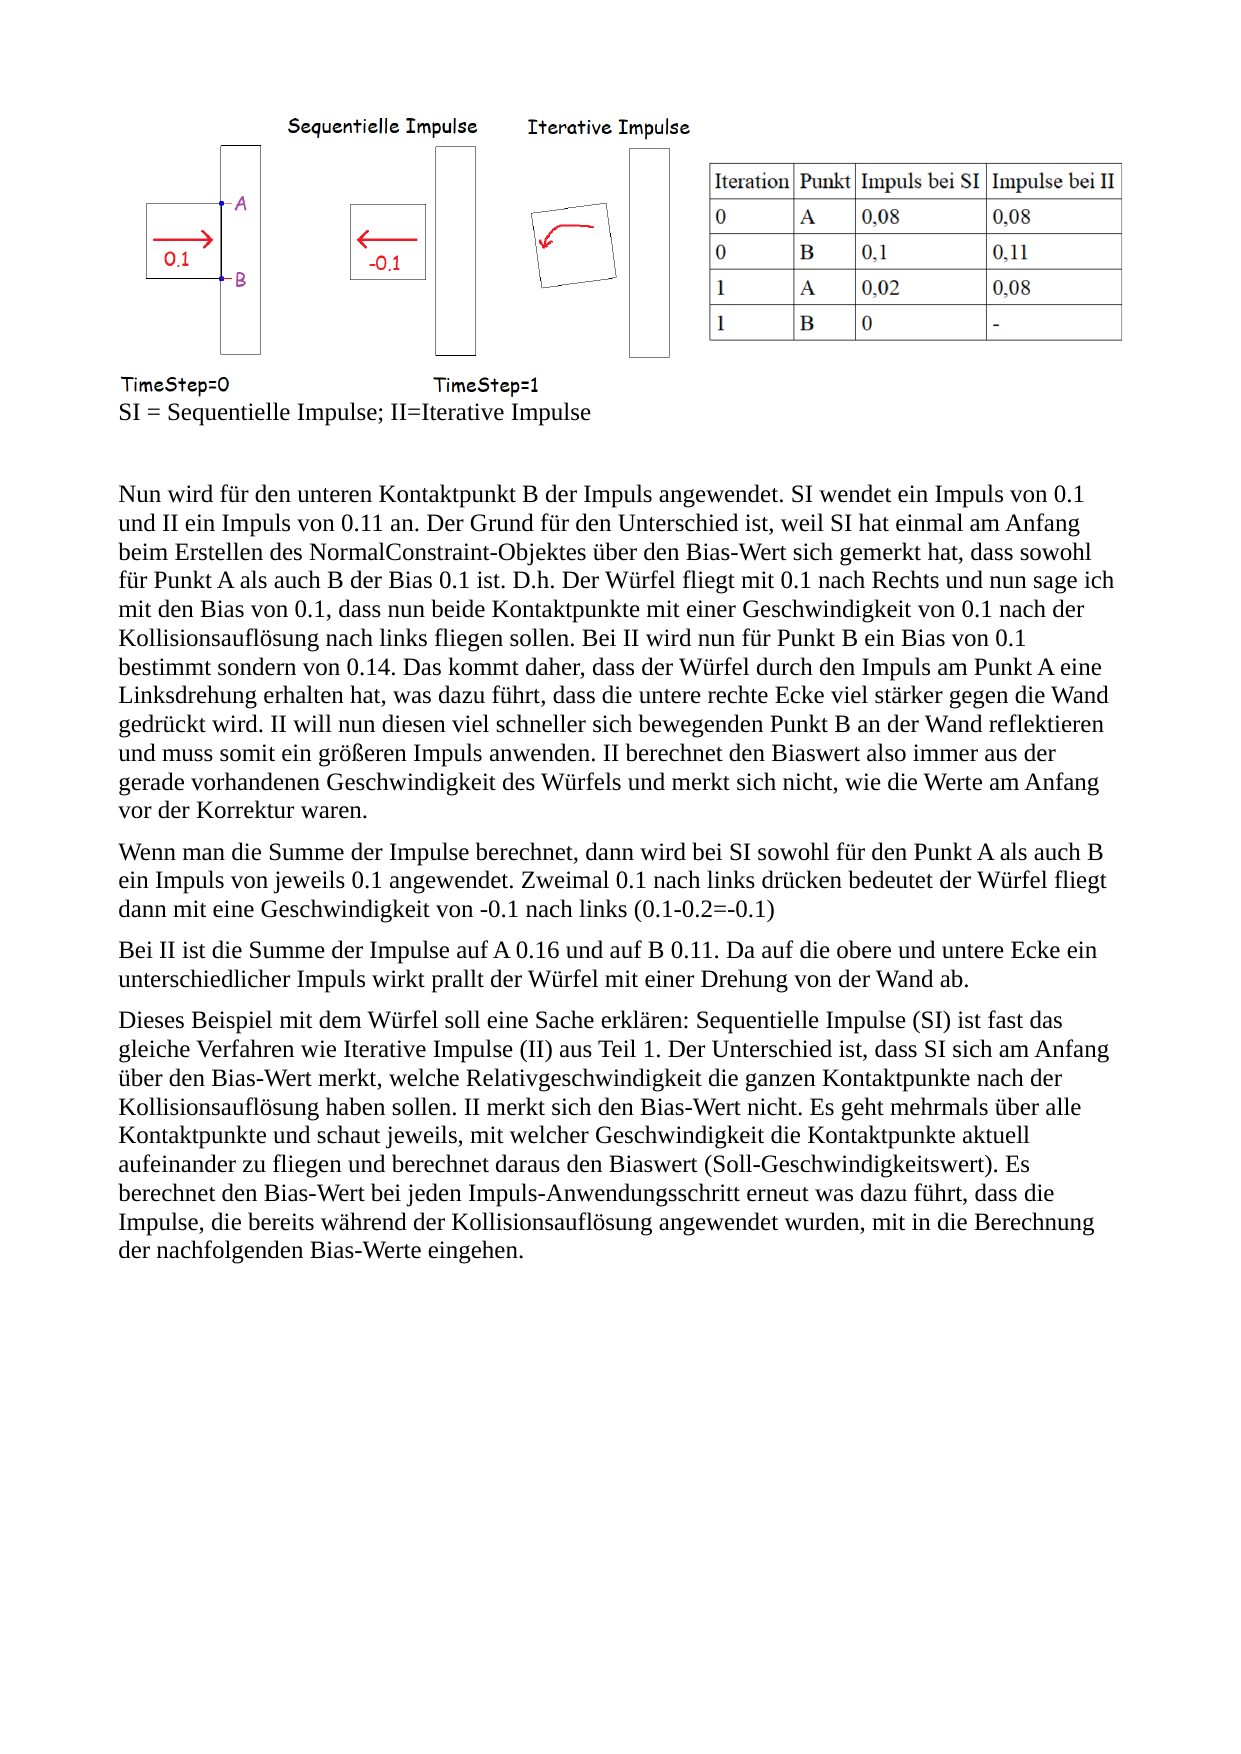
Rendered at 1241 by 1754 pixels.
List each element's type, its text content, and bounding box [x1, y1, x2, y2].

text Nun wird für den unteren Kontaktpunkt B der Impuls angewendet. SI wendet ein Impuls von 0.1 und II ein Impuls von 0.11 an. Der Grund für den Unterschied ist, weil SI hat einmal am Anfang beim Erstellen des NormalConstraint-Objektes über den Bias-Wert sich gemerkt hat, dass sowohl für Punkt A als auch B der Bias 0.1 ist. D.h. Der Würfel fliegt mit 0.1 nach Rechts und nun sage ich mit den Bias von 0.1, dass nun beide Kontaktpunkte mit einer Geschwindigkeit von 0.1 nach der Kollisionsauflösung nach links fliegen sollen. Bei II wird nun für Punkt B ein Bias von 0.1 bestimmt sondern von 0.14. Das kommt daher, dass der Würfel durch den Impuls am Punkt A eine Linksdrehung erhalten hat, was dazu führt, dass die untere rechte Ecke viel stärker gegen die Wand gedrückt wird. II will nun diesen viel schneller sich bewegenden Punkt B an der Wand reflektieren und muss somit ein größeren Impuls anwenden. II berechnet den Biaswert also immer aus der gerade vorhandenen Geschwindigkeit des Würfels und merkt sich nicht, wie die Werte am Anfang vor der Korrektur waren. [118, 479, 1122, 824]
text Wenn man die Summe der Impulse berechnet, dann wird bei SI sowohl für den Punkt A als auch B ein Impuls von jeweils 0.1 angewendet. Zweimal 0.1 nach links drücken bedeutet der Würfel fliegt dann mit eine Geschwindigkeit von -0.1 nach links (0.1-0.2=-0.1) [118, 837, 1122, 923]
picture [118, 118, 1123, 397]
text Dieses Beispiel mit dem Würfel soll eine Sache erklären: Sequentielle Impulse (SI) ist fast das gleiche Verfahren wie Iterative Impulse (II) aus Teil 1. Der Unterschied ist, dass SI sich am Anfang über den Bias-Wert merkt, welche Relativgeschwindigkeit die ganzen Kontaktpunkte nach der Kollisionsauflösung haben sollen. II merkt sich den Bias-Wert nicht. Es geht mehrmals über alle Kontaktpunkte und schaut jeweils, mit welcher Geschwindigkeit die Kontaktpunkte aktuell aufeinander zu fliegen und berechnet daraus den Biaswert (Soll-Geschwindigkeitswert). Es berechnet den Bias-Wert bei jeden Impuls-Anwendungsschritt erneut was dazu führt, dass die Impulse, die bereits während der Kollisionsauflösung angewendet wurden, mit in die Berechnung der nachfolgenden Bias-Werte eingehen. [118, 1006, 1122, 1264]
text SI = Sequentielle Impulse; II=Iterative Impulse [118, 397, 1122, 426]
text Bei II ist die Summe der Impulse auf A 0.16 und auf B 0.11. Da auf die obere und untere Ecke ein unterschiedlicher Impuls wirkt prallt der Würfel mit einer Drehung von der Wand ab. [118, 936, 1122, 993]
